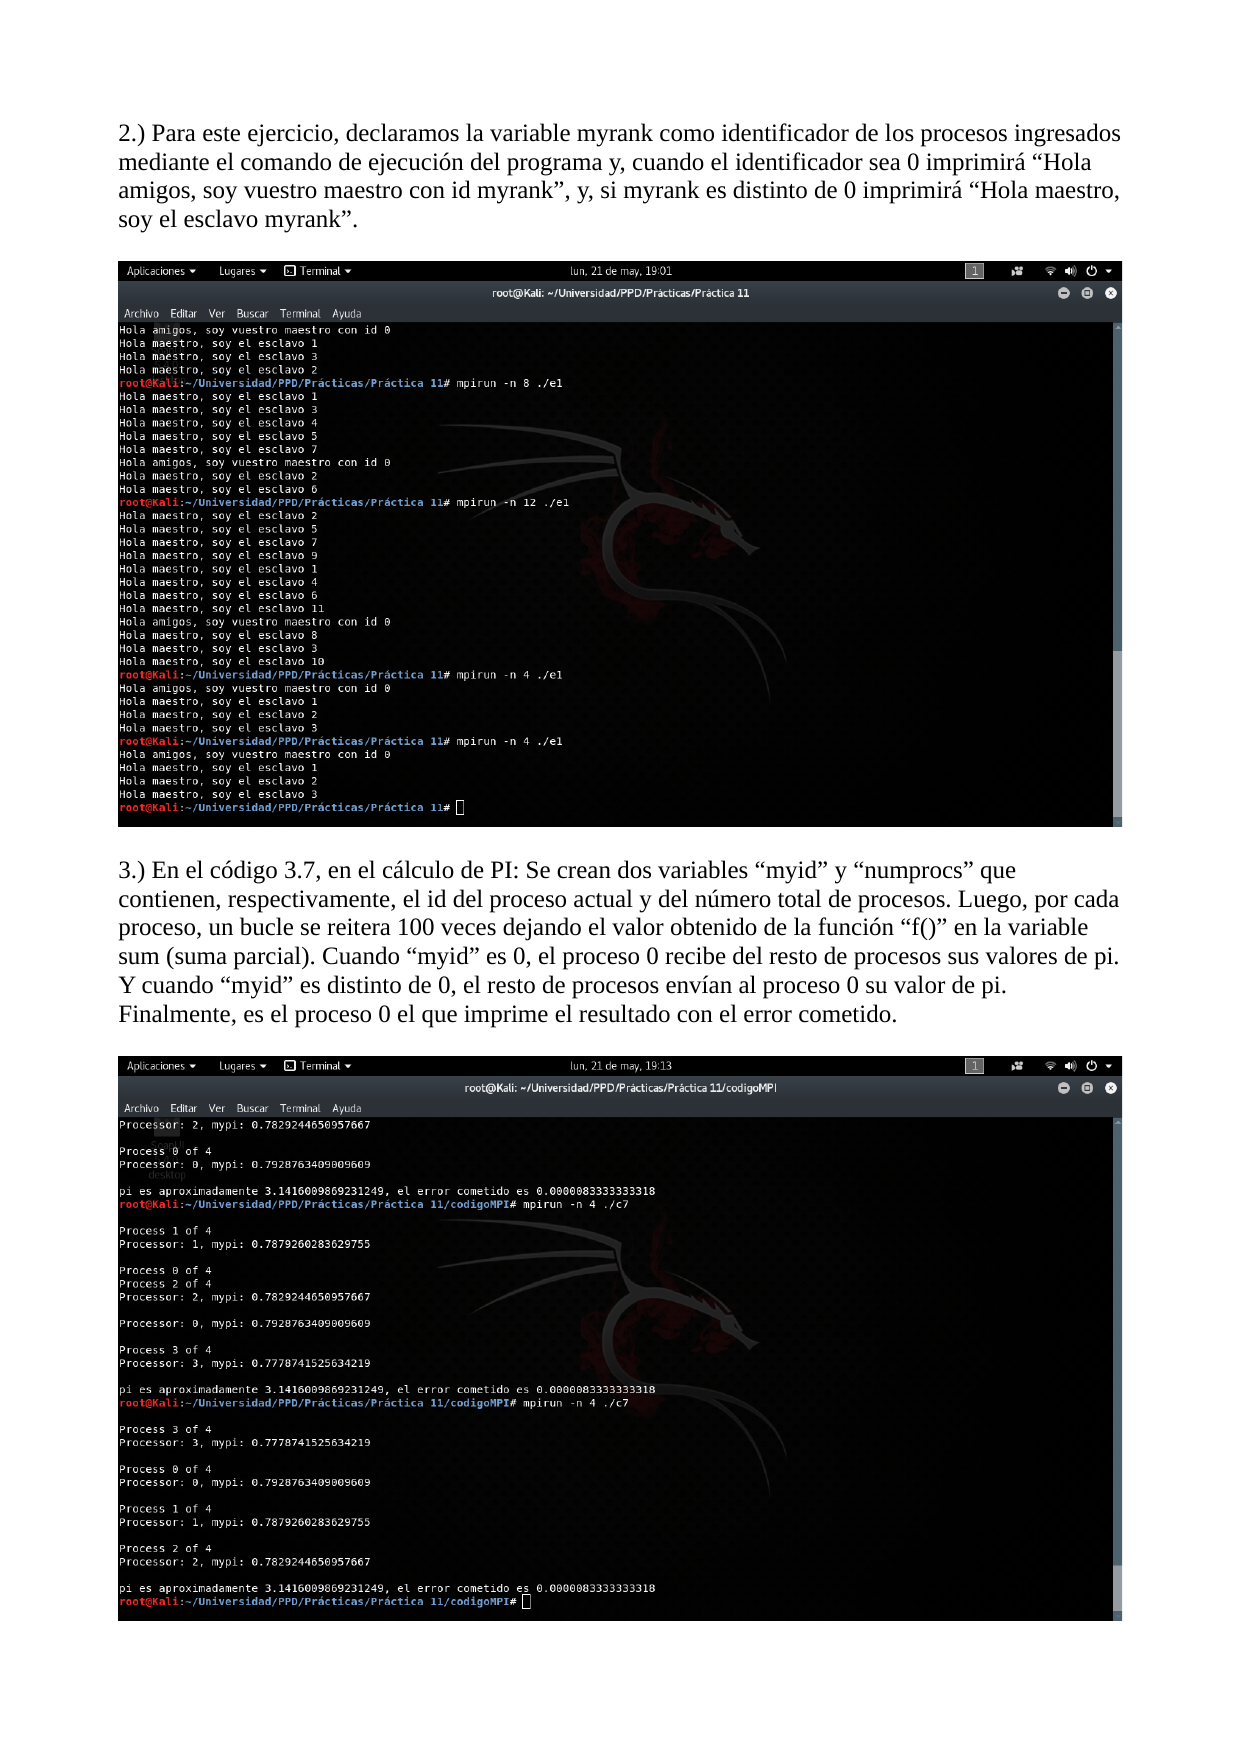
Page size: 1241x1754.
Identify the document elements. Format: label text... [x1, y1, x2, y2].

picture [118, 1056, 1123, 1621]
picture [118, 261, 1123, 827]
text 3.) En el código 3.7, en el cálculo de PI: Se crean dos variables “myid” y “numprocs” que contienen, respectivamente, el id del proceso actual y del número total de procesos. Luego, por cada proceso, un bucle se reitera 100 veces dejando el valor obtenido de la función “f()” en la variable sum (suma parcial). Cuando “myid” es 0, el proceso 0 recibe del resto de procesos sus valores de pi. Y cuando “myid” es distinto de 0, el resto de procesos envían al proceso 0 su valor de pi. Finalmente, es el proceso 0 el que imprime el resultado con el error cometido. [118, 855, 1122, 1027]
text 2.) Para este ejercicio, declaramos la variable myrank como identificador de los procesos ingresados mediante el comando de ejecución del programa y, cuando el identificador sea 0 imprimirá “Hola amigos, soy vuestro maestro con id myrank”, y, si myrank es distinto de 0 imprimirá “Hola maestro, soy el esclavo myrank”. [118, 118, 1122, 233]
